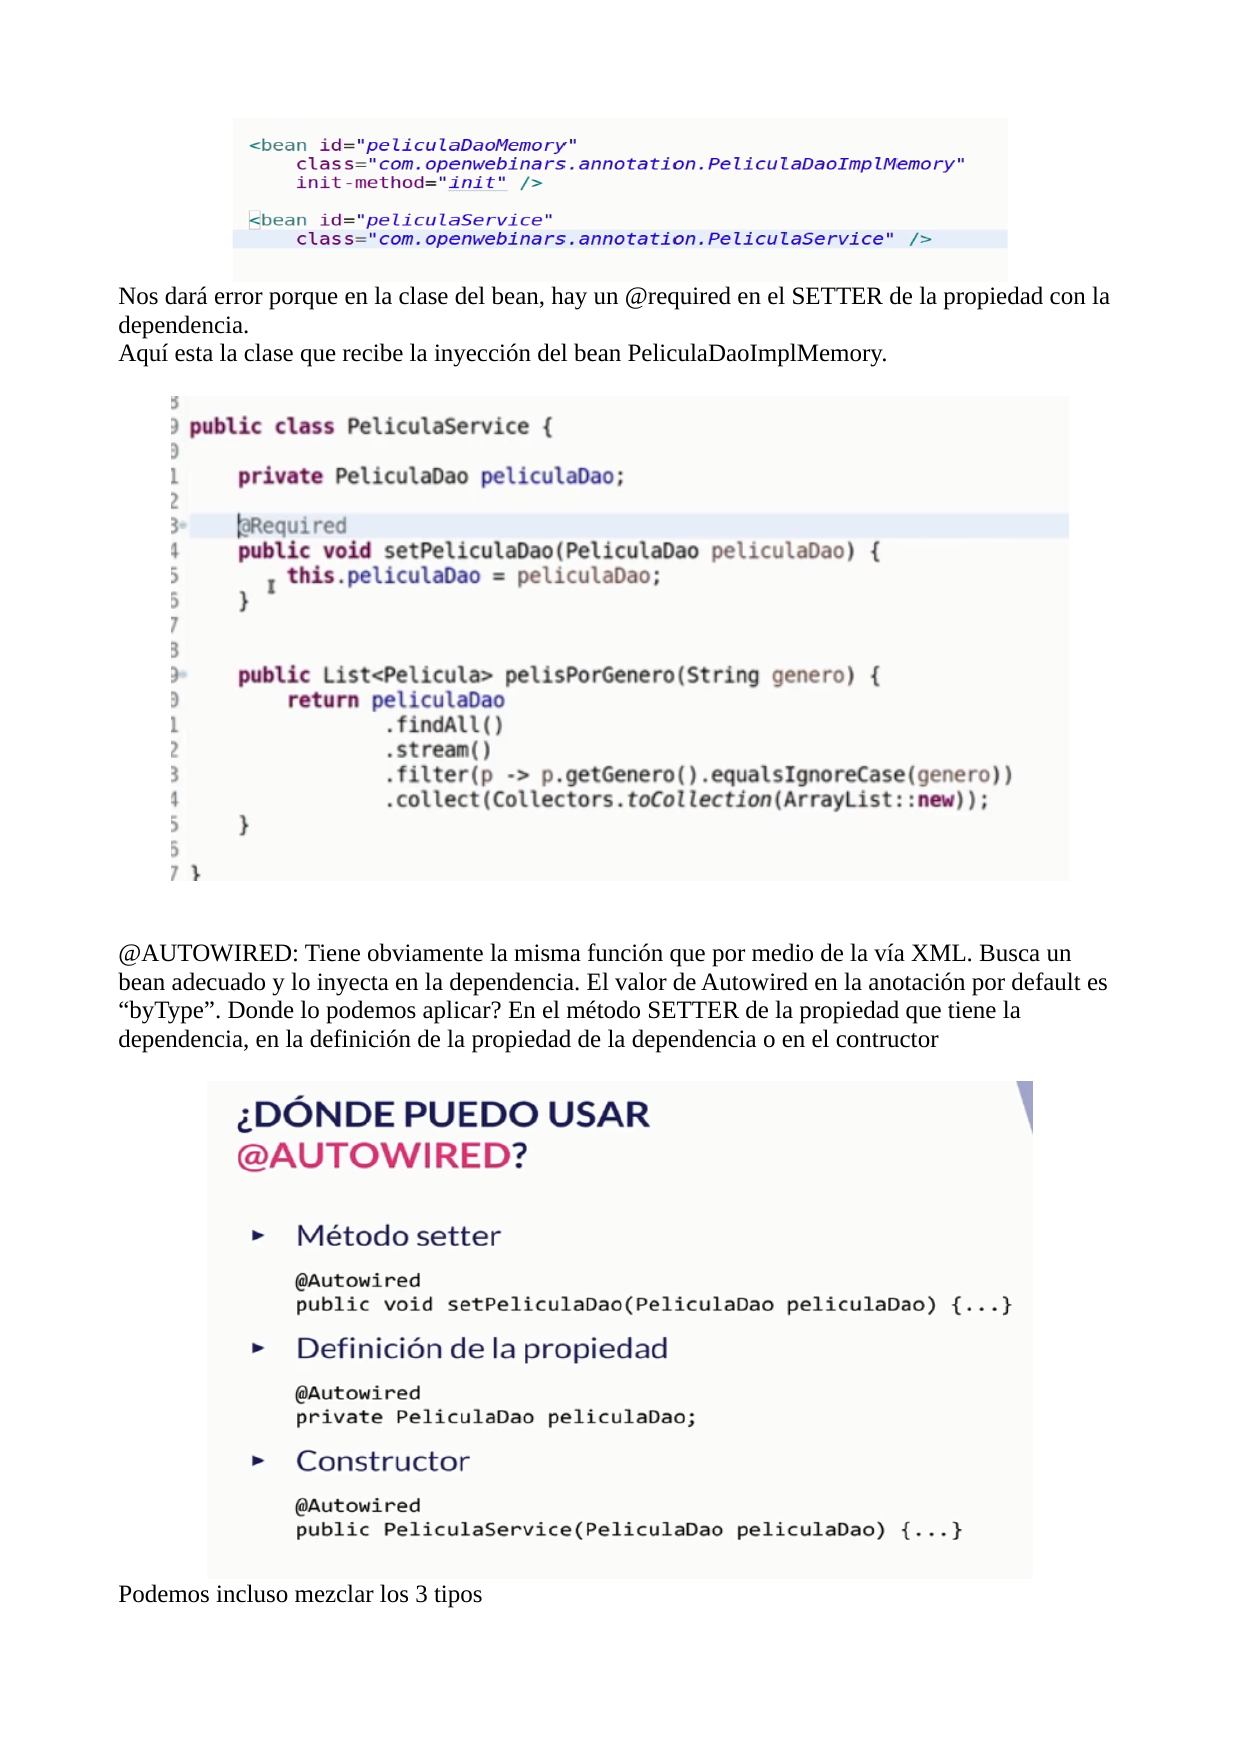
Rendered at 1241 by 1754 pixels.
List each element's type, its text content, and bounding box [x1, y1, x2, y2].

text @AUTOWIRED: Tiene obviamente la misma función que por medio de la vía XML. Busca un bean adecuado y lo inyecta en la dependencia. El valor de Autowired en la anotación por default es “byType”. Donde lo podemos aplicar? En el método SETTER de la propiedad que tiene la dependencia, en la definición de la propiedad de la dependencia o en el contructor [118, 938, 1122, 1053]
text Podemos incluso mezclar los 3 tipos [118, 1082, 1122, 1607]
text Nos dará error porque en la clase del bean, hay un @required en el SETTER de la propiedad con la dependencia. [118, 118, 1122, 338]
text Aquí esta la clase que recibe la inyección del bean PeliculaDaoImplMemory. [118, 338, 1122, 367]
